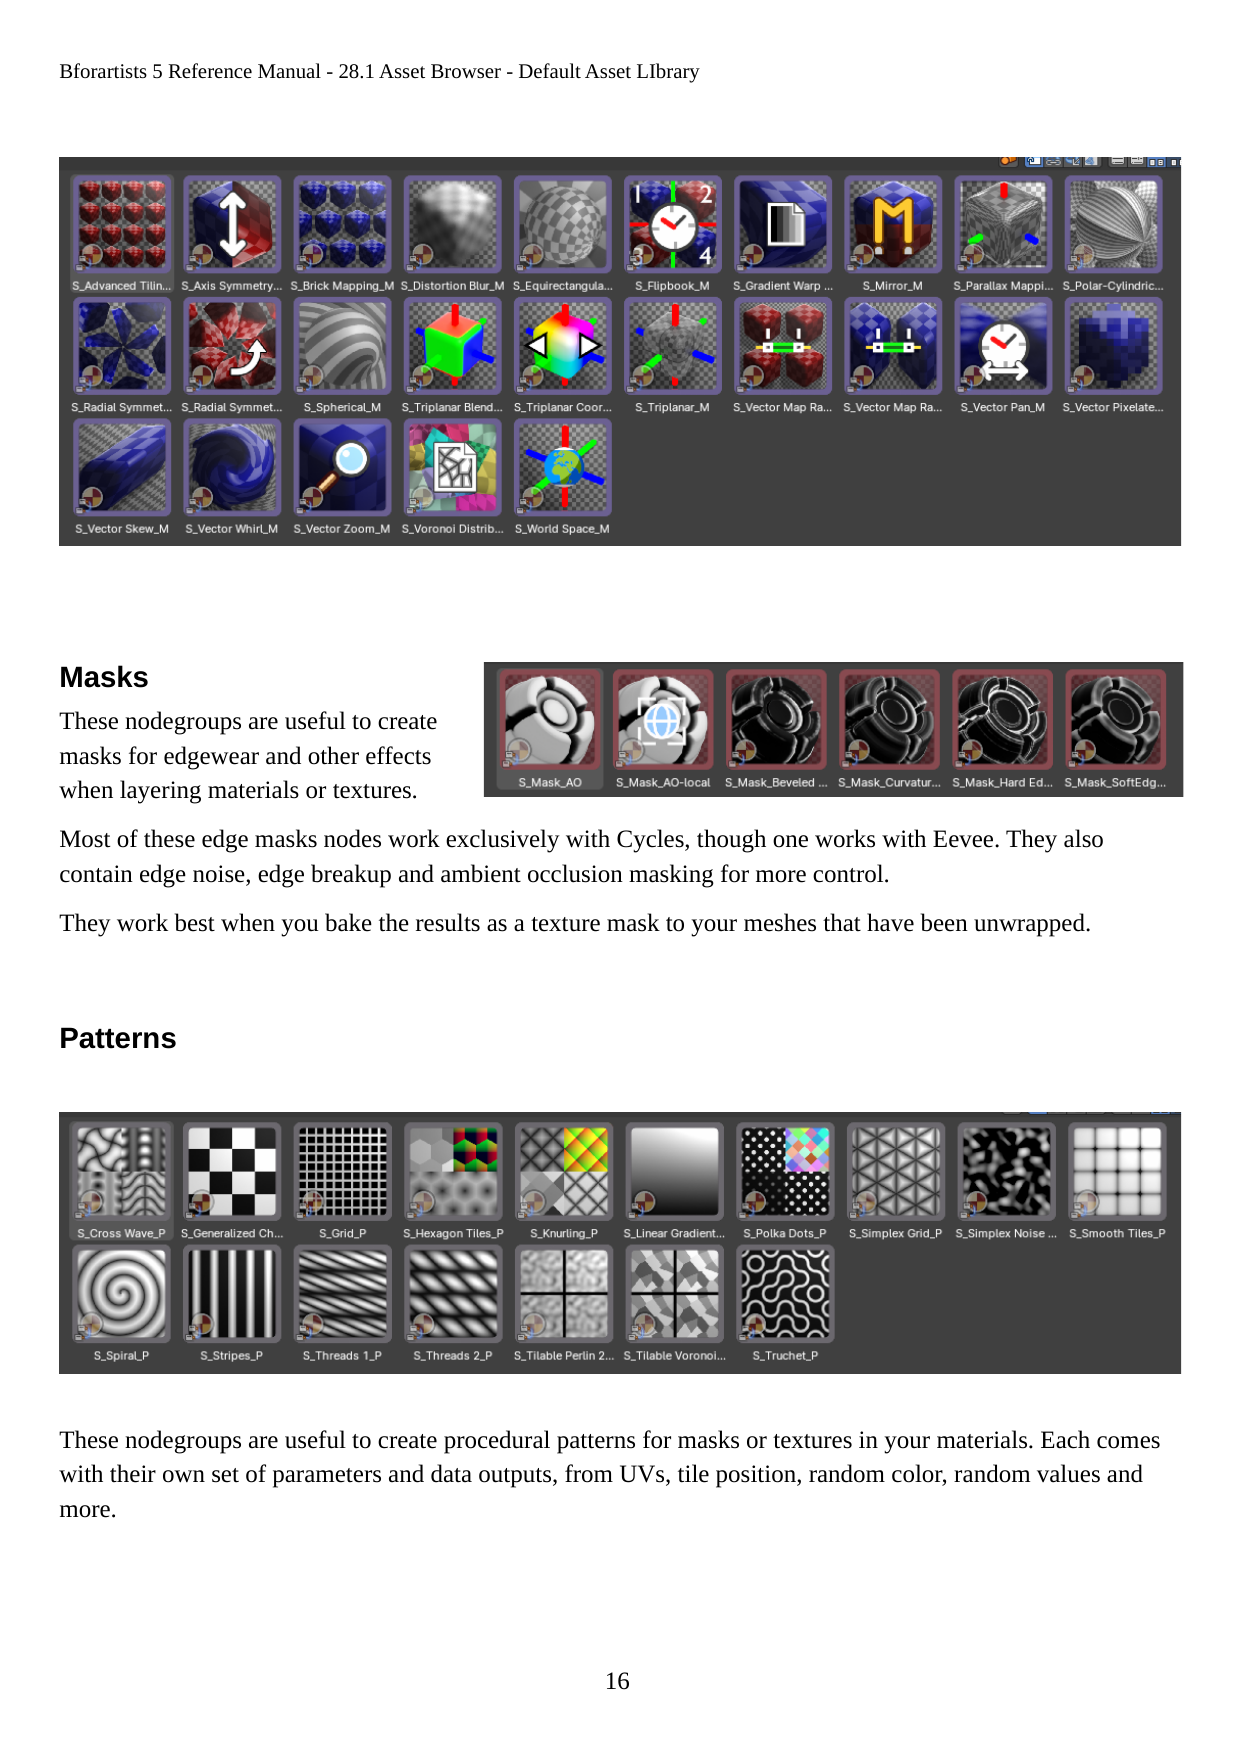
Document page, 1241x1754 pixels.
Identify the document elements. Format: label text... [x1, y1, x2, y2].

subtitle Masks [59, 660, 1181, 694]
text These nodegroups are useful to create procedural patterns for masks or textures in your materials. Each comes with their own set of parameters and data outputs, from UVs, tile position, random color, random values and more. [59, 1374, 1181, 1522]
picture [59, 157, 1182, 546]
text They work best when you bake the results as a texture mask to your meshes that have been unwrapped. [59, 908, 1181, 937]
subtitle Patterns [59, 1021, 1181, 1054]
text [59, 1067, 1181, 1112]
picture [483, 662, 1184, 797]
picture [59, 1112, 1182, 1374]
text These nodegroups are useful to create masks for edgewear and other effects when layering materials or textures. [59, 706, 1181, 804]
text Most of these edge masks nodes work exclusively with Cycles, though one works with Eevee. They also contain edge noise, edge breakup and ambient occlusion masking for more control. [59, 824, 1181, 888]
